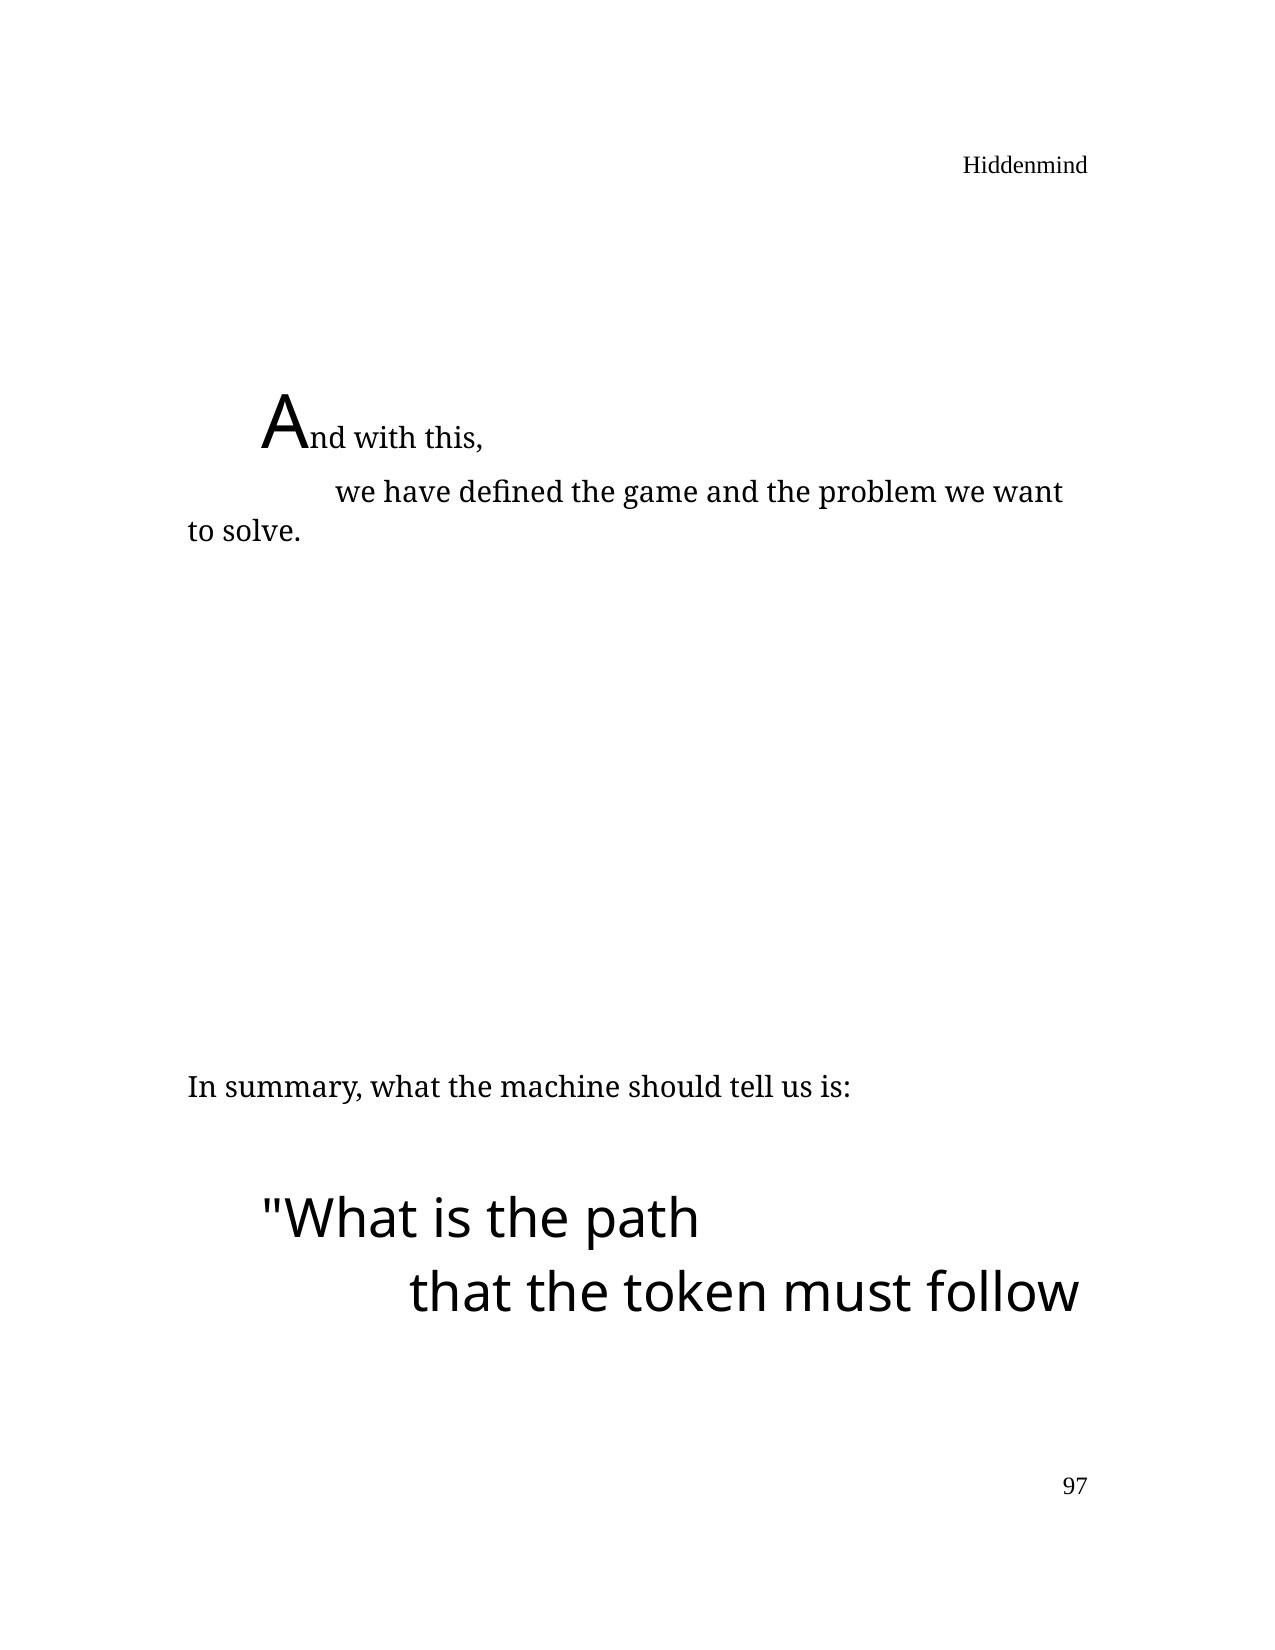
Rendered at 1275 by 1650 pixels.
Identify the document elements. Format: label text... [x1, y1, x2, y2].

text that the token must follow [187, 1253, 1087, 1327]
text In summary, what the machine should tell us is: [187, 1066, 1087, 1106]
text And with this, [187, 369, 1087, 471]
text we have defined the game and the problem we want to solve. [187, 471, 1087, 550]
text "What is the path [187, 1180, 1087, 1253]
